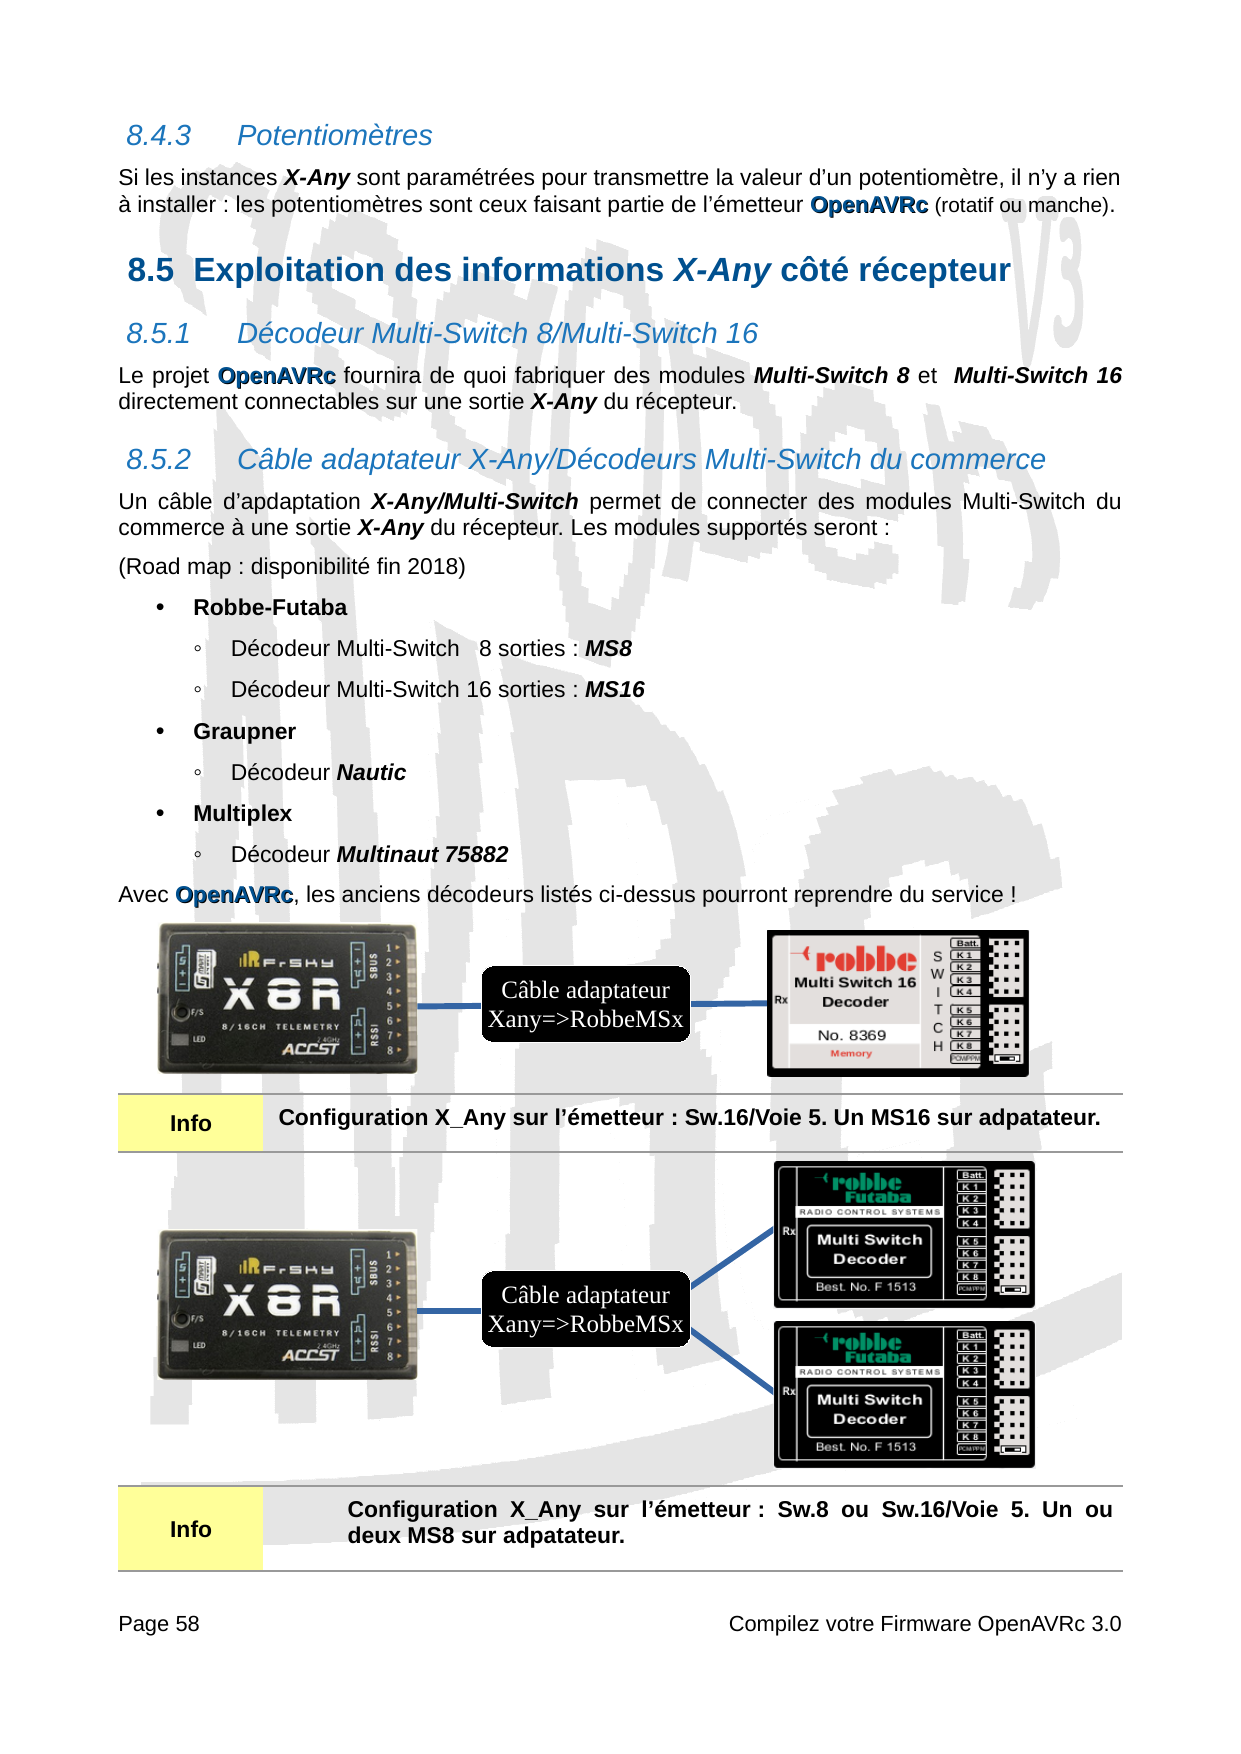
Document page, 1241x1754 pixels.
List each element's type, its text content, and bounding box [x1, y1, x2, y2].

list Décodeur Multi-Switch 16 sorties : MS16 [193, 674, 1122, 703]
subtitle Potentiomètres [118, 118, 1122, 152]
list Multiplex [156, 798, 1122, 827]
picture [157, 1229, 418, 1380]
list Robbe-Futaba [156, 592, 1122, 621]
text Si les instances X-Any sont paramétrées pour transmettre la valeur d’un potentiomètre, il n’y a rien à installer : les potentiomètres sont ceux faisant partie de l’émetteur OpenAVRc (rotatif ou manche). [118, 164, 1122, 217]
list Décodeur Multinaut 75882 [193, 839, 1122, 868]
subtitle Décodeur Multi-Switch 8/Multi-Switch 16 [118, 316, 1122, 349]
list Graupner [156, 716, 1122, 744]
picture [157, 922, 418, 1074]
subtitle Câble adaptateur X-Any/Décodeurs Multi-Switch du commerce [118, 442, 1122, 475]
picture [773, 1321, 1036, 1469]
picture [773, 1161, 1036, 1309]
text Le projet OpenAVRc fournira de quoi fabriquer des modules Multi-Switch 8 et Multi-Switch 16 directement connectables sur une sortie X-Any du récepteur. [118, 362, 1122, 415]
subtitle Exploitation des informations X-Any côté récepteur [118, 250, 1122, 289]
list Décodeur Nautic [193, 757, 1122, 786]
picture [767, 930, 1030, 1077]
text (Road map : disponibilité fin 2018) [118, 553, 1122, 579]
text Un câble d’apdaptation X-Any/Multi-Switch permet de connecter des modules Multi-Switch du commerce à une sortie X-Any du récepteur. Les modules supportés seront : [118, 488, 1122, 541]
table_header Configuration X_Any sur l’émetteur : Sw.8 ou Sw.16/Voie 5. Un ou deux MS8 sur adpatateur. [264, 1487, 1122, 1570]
table_header Info [118, 1095, 263, 1151]
table_header Configuration X_Any sur l’émetteur : Sw.16/Voie 5. Un MS16 sur adpatateur. [264, 1095, 1122, 1151]
text Avec OpenAVRc, les anciens décodeurs listés ci-dessus pourront reprendre du service ! [118, 881, 1122, 907]
list Décodeur Multi-Switch 8 sorties : MS8 [193, 633, 1122, 662]
table_header Info [118, 1487, 263, 1570]
